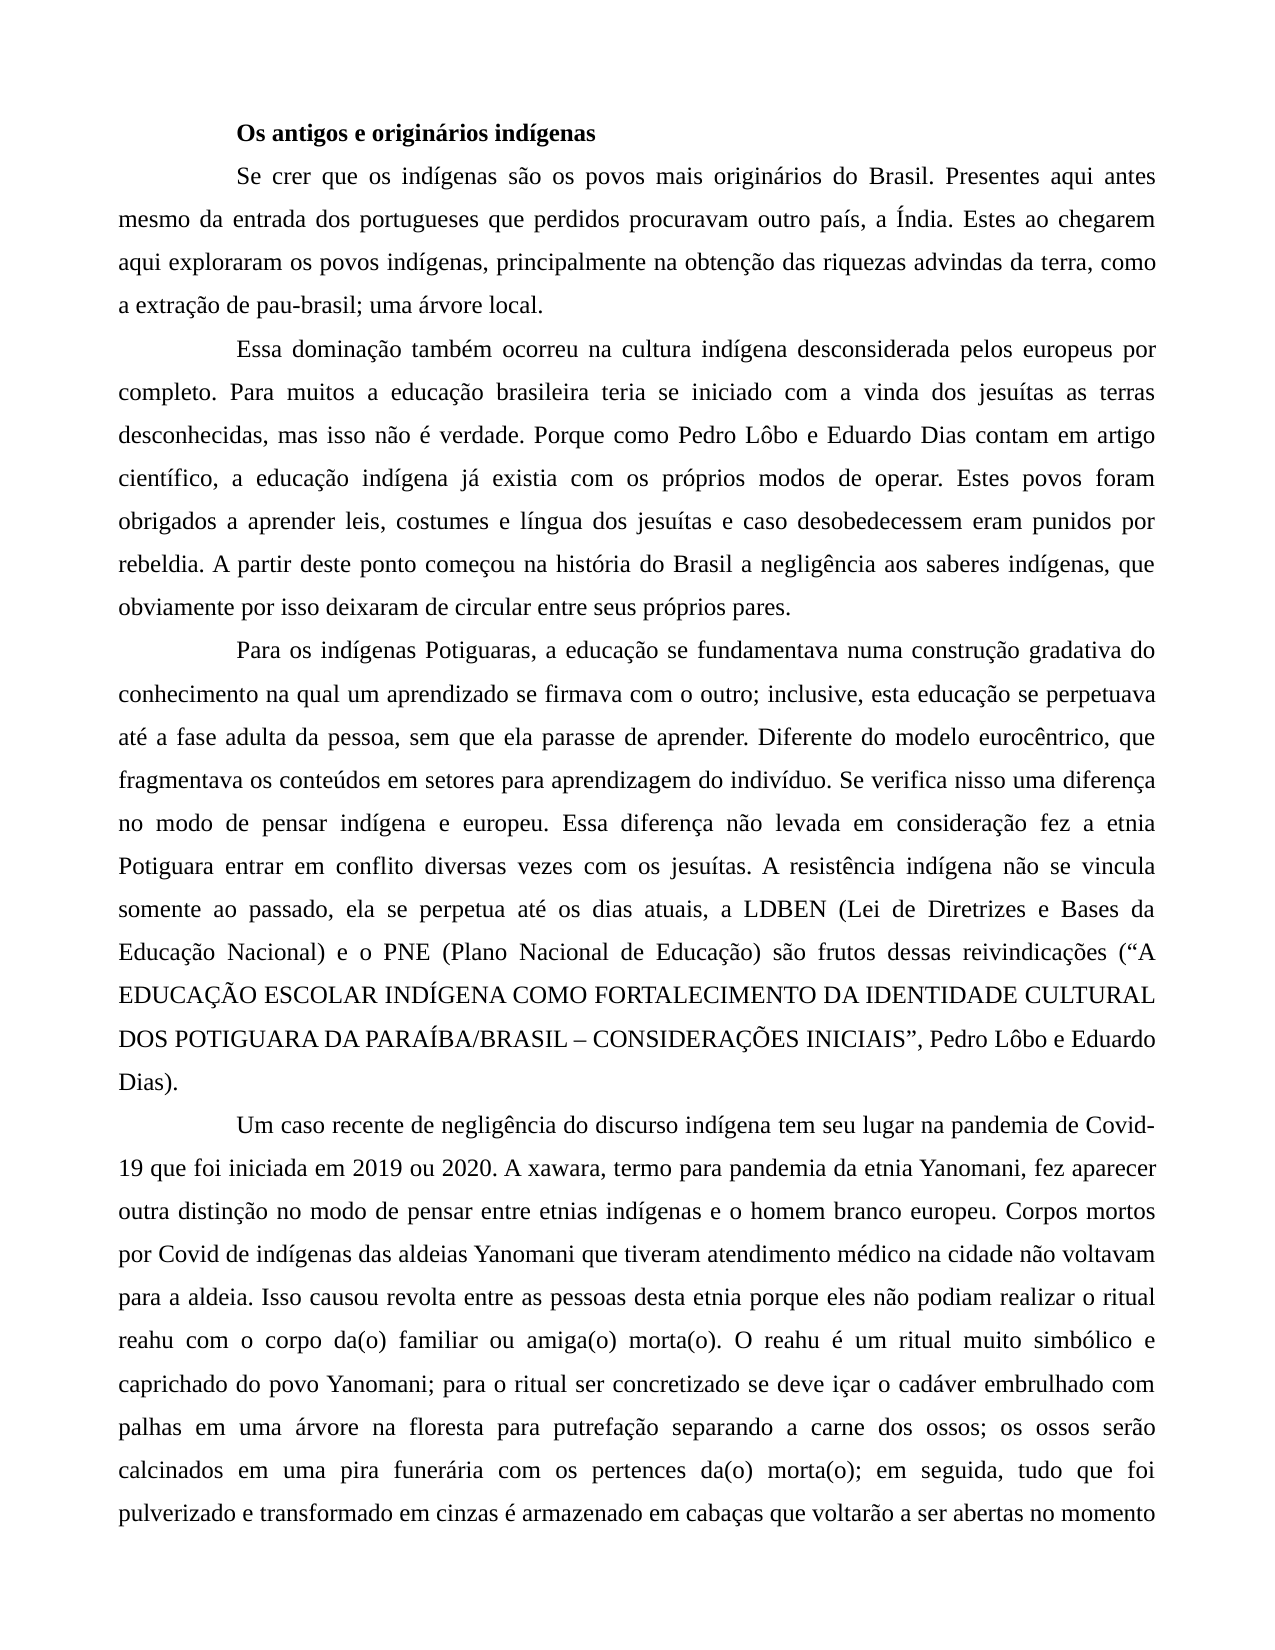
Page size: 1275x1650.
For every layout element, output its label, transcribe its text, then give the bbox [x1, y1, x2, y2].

text Um caso recente de negligência do discurso indígena tem seu lugar na pandemia de Covid-19 que foi iniciada em 2019 ou 2020. A xawara, termo para pandemia da etnia Yanomani, fez aparecer outra distinção no modo de pensar entre etnias indígenas e o homem branco europeu. Corpos mortos por Covid de indígenas das aldeias Yanomani que tiveram atendimento médico na cidade não voltavam para a aldeia. Isso causou revolta entre as pessoas desta etnia porque eles não podiam realizar o ritual reahu com o corpo da(o) familiar ou amiga(o) morta(o). O reahu é um ritual muito simbólico e caprichado do povo Yanomani; para o ritual ser concretizado se deve içar o cadáver embrulhado com palhas em uma árvore na floresta para putrefação separando a carne dos ossos; os ossos serão calcinados em uma pira funerária com os pertences da(o) morta(o); em seguida, tudo que foi pulverizado e transformado em cinzas é armazenado em cabaças que voltarão a ser abertas no momento [118, 1110, 1157, 1527]
text Para os indígenas Potiguaras, a educação se fundamentava numa construção gradativa do conhecimento na qual um aprendizado se firmava com o outro; inclusive, esta educação se perpetuava até a fase adulta da pessoa, sem que ela parasse de aprender. Diferente do modelo eurocêntrico, que fragmentava os conteúdos em setores para aprendizagem do indivíduo. Se verifica nisso uma diferença no modo de pensar indígena e europeu. Essa diferença não levada em consideração fez a etnia Potiguara entrar em conflito diversas vezes com os jesuítas. A resistência indígena não se vincula somente ao passado, ela se perpetua até os dias atuais, a LDBEN (Lei de Diretrizes e Bases da Educação Nacional) e o PNE (Plano Nacional de Educação) são frutos dessas reivindicações (“A EDUCAÇÃO ESCOLAR INDÍGENA COMO FORTALECIMENTO DA IDENTIDADE CULTURAL DOS POTIGUARA DA PARAÍBA/BRASIL – CONSIDERAÇÕES INICIAIS”, Pedro Lôbo e Eduardo Dias). [118, 636, 1157, 1096]
text Essa dominação também ocorreu na cultura indígena desconsiderada pelos europeus por completo. Para muitos a educação brasileira teria se iniciado com a vinda dos jesuítas as terras desconhecidas, mas isso não é verdade. Porque como Pedro Lôbo e Eduardo Dias contam em artigo científico, a educação indígena já existia com os próprios modos de operar. Estes povos foram obrigados a aprender leis, costumes e língua dos jesuítas e caso desobedecessem eram punidos por rebeldia. A partir deste ponto começou na história do Brasil a negligência aos saberes indígenas, que obviamente por isso deixaram de circular entre seus próprios pares. [118, 334, 1157, 621]
text Os antigos e originários indígenas [118, 118, 1157, 147]
text Se crer que os indígenas são os povos mais originários do Brasil. Presentes aqui antes mesmo da entrada dos portugueses que perdidos procuravam outro país, a Índia. Estes ao chegarem aqui exploraram os povos indígenas, principalmente na obtenção das riquezas advindas da terra, como a extração de pau-brasil; uma árvore local. [118, 161, 1157, 319]
